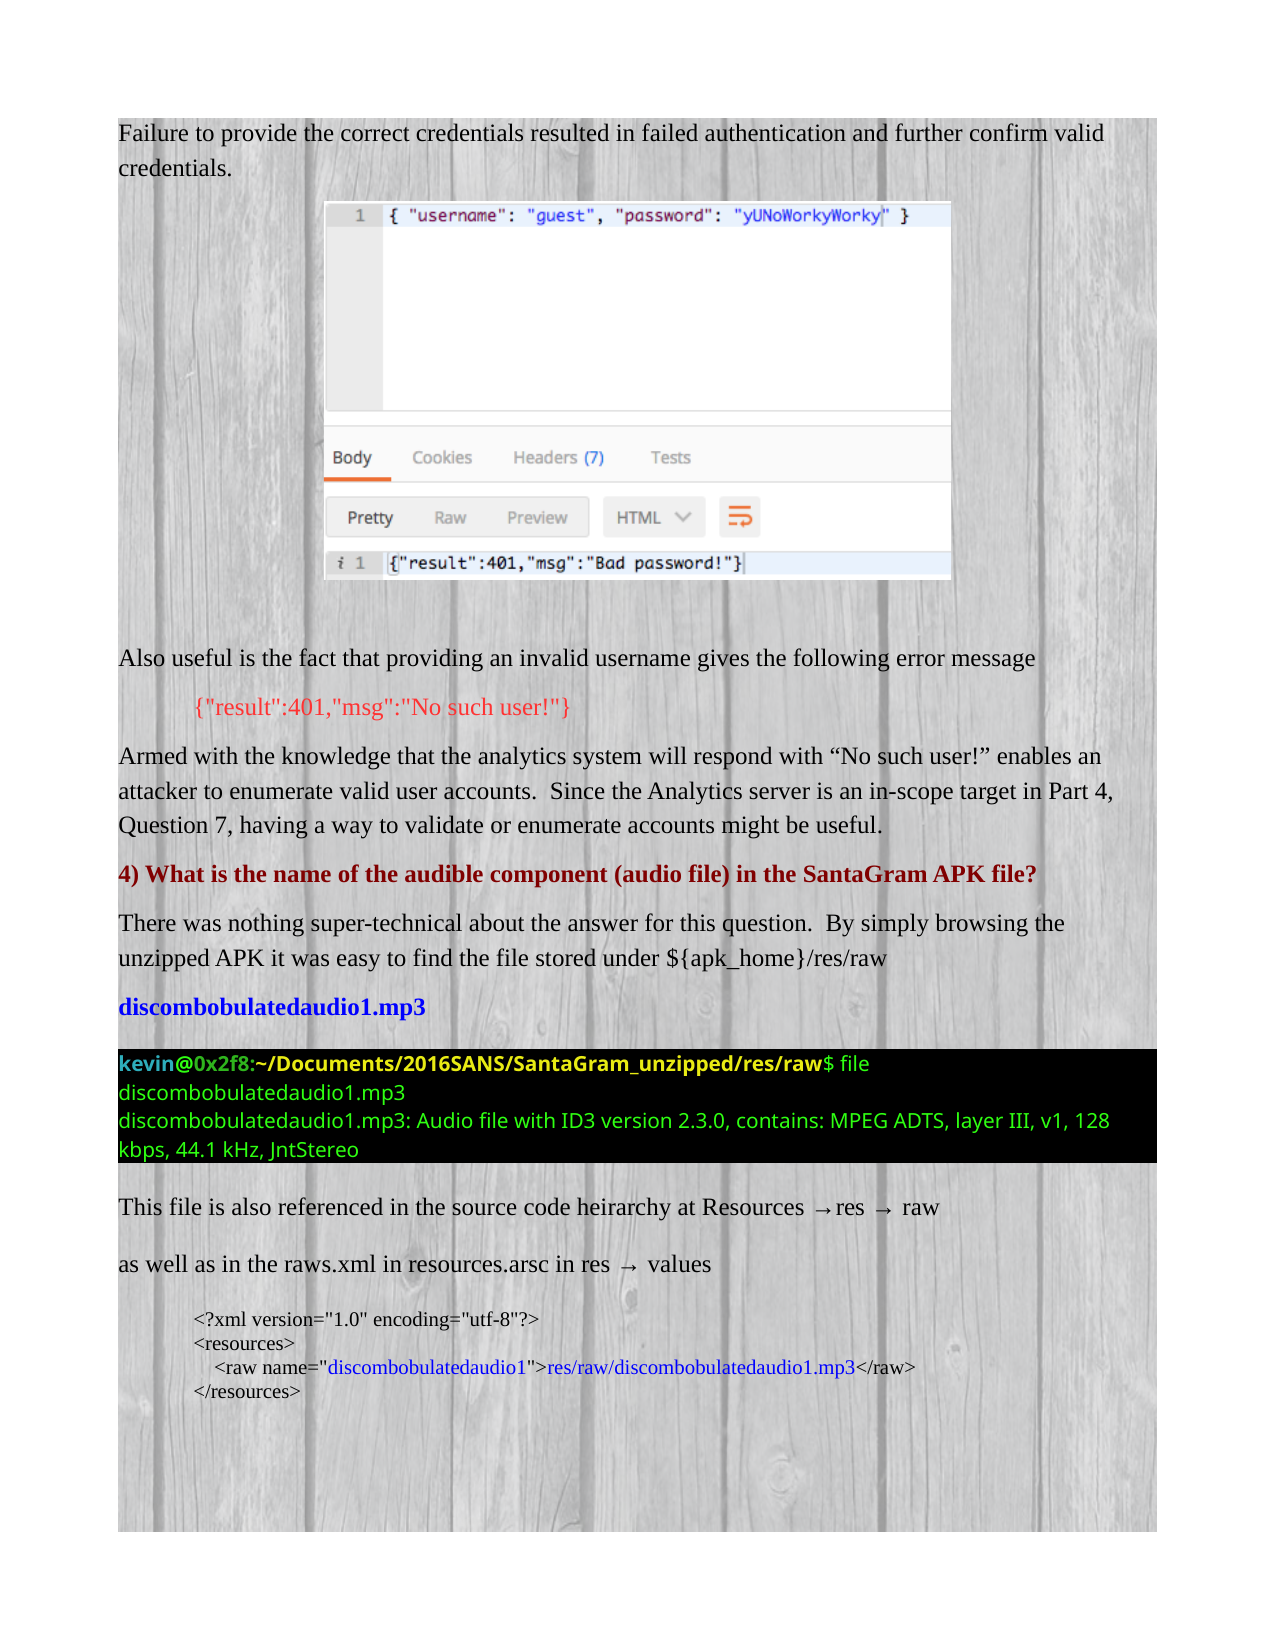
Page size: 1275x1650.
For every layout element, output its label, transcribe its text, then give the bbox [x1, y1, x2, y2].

picture [118, 888, 1157, 908]
picture [118, 1163, 1157, 1192]
text Also useful is the fact that providing an invalid username gives the following error message [118, 643, 1157, 672]
text There was nothing super-technical about the answer for this question. By simply browsing the unzipped APK it was easy to find the file stored under ${apk_home}/res/raw [118, 908, 1157, 972]
text <?xml version="1.0" encoding="utf-8"?> [193, 1307, 1157, 1331]
text {"result":401,"msg":"No such user!"} [193, 692, 1157, 721]
picture [118, 1278, 1157, 1532]
text Failure to provide the correct credentials resulted in failed authentication and further confirm valid credentials. [118, 118, 1157, 181]
text This file is also referenced in the source code heirarchy at Resources →res → raw [118, 1192, 1157, 1221]
text as well as in the raws.xml in resources.arsc in res → values [118, 1249, 1157, 1278]
text kevin@0x2f8:~/Documents/2016SANS/SantaGram_unzipped/res/raw$ file discombobulatedaudio1.mp3 [118, 1049, 1157, 1106]
text Armed with the knowledge that the analytics system will respond with “No such user!” enables an attacker to enumerate valid user accounts. Since the Analytics server is an in-scope target in Part 4, Question 7, having a way to validate or enumerate accounts might be useful. [118, 741, 1157, 839]
text discombobulatedaudio1.mp3 [118, 992, 1157, 1021]
text <raw name="discombobulatedaudio1">res/raw/discombobulatedaudio1.mp3</raw> [193, 1355, 1157, 1379]
text 4) What is the name of the audible component (audio file) in the SantaGram APK file? [118, 859, 1157, 888]
text discombobulatedaudio1.mp3: Audio file with ID3 version 2.3.0, contains: MPEG ADTS, layer III, v1, 128 kbps, 44.1 kHz, JntStereo [118, 1106, 1157, 1163]
picture [118, 972, 1157, 992]
picture [118, 181, 1157, 643]
picture [118, 839, 1157, 859]
text </resources> [193, 1379, 1157, 1403]
text <resources> [193, 1331, 1157, 1355]
picture [118, 1021, 1157, 1049]
picture [118, 1221, 1157, 1249]
picture [118, 672, 1157, 741]
